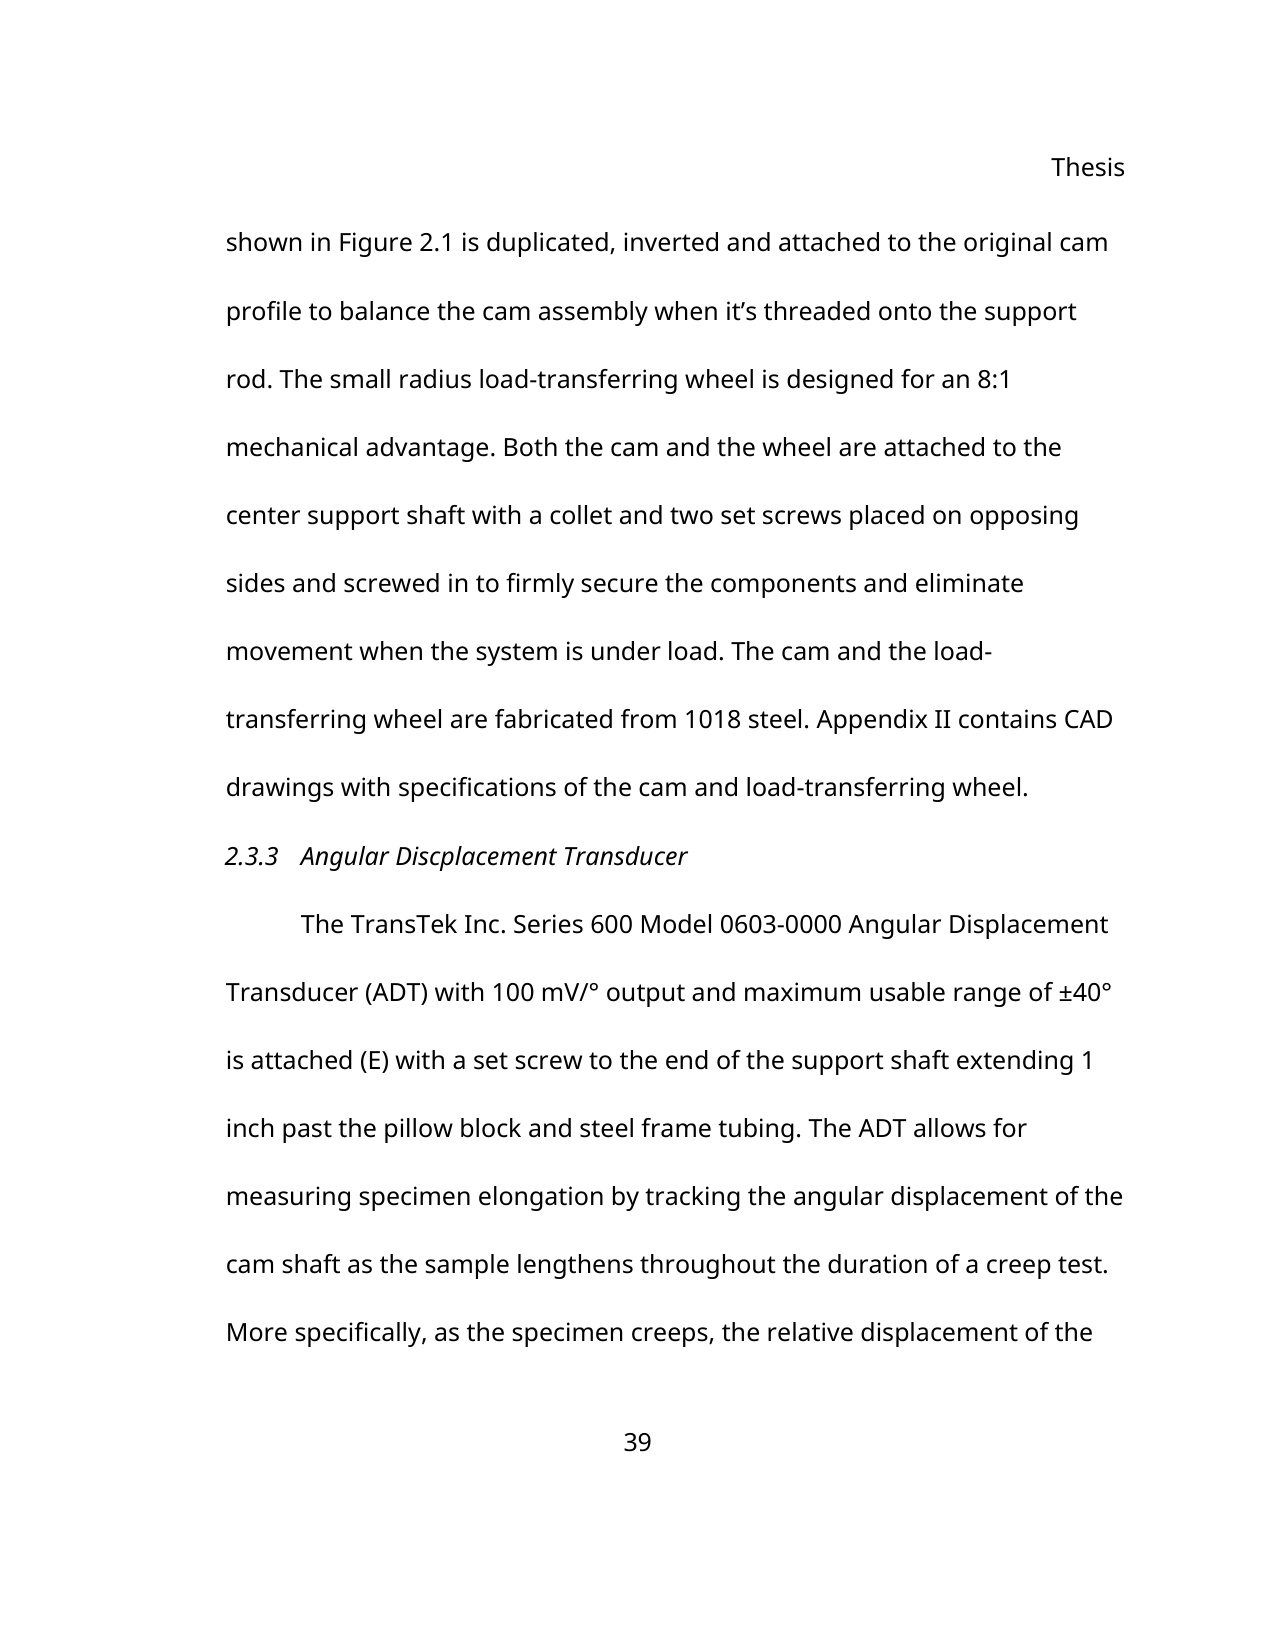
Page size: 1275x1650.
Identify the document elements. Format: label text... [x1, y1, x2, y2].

text 2.3.3 Angular Discplacement Transducer [224, 838, 1125, 872]
text shown in Figure 2.1 is duplicated, inverted and attached to the original cam profile to balance the cam assembly when it’s threaded onto the support rod. The small radius load-transferring wheel is designed for an 8:1 mechanical advantage. Both the cam and the wheel are attached to the center support shaft with a collet and two set screws placed on opposing sides and screwed in to firmly secure the components and eliminate movement when the system is under load. The cam and the load-transferring wheel are fabricated from 1018 steel. Appendix II contains CAD drawings with specifications of the cam and load-transferring wheel. [224, 225, 1125, 804]
text The TransTek Inc. Series 600 Model 0603-0000 Angular Displacement Transducer (ADT) with 100 mV/° output and maximum usable range of ±40° is attached (E) with a set screw to the end of the support shaft extending 1 inch past the pillow block and steel frame tubing. The ADT allows for measuring specimen elongation by tracking the angular displacement of the cam shaft as the sample lengthens throughout the duration of a creep test. More specifically, as the specimen creeps, the relative displacement of the [224, 906, 1125, 1349]
